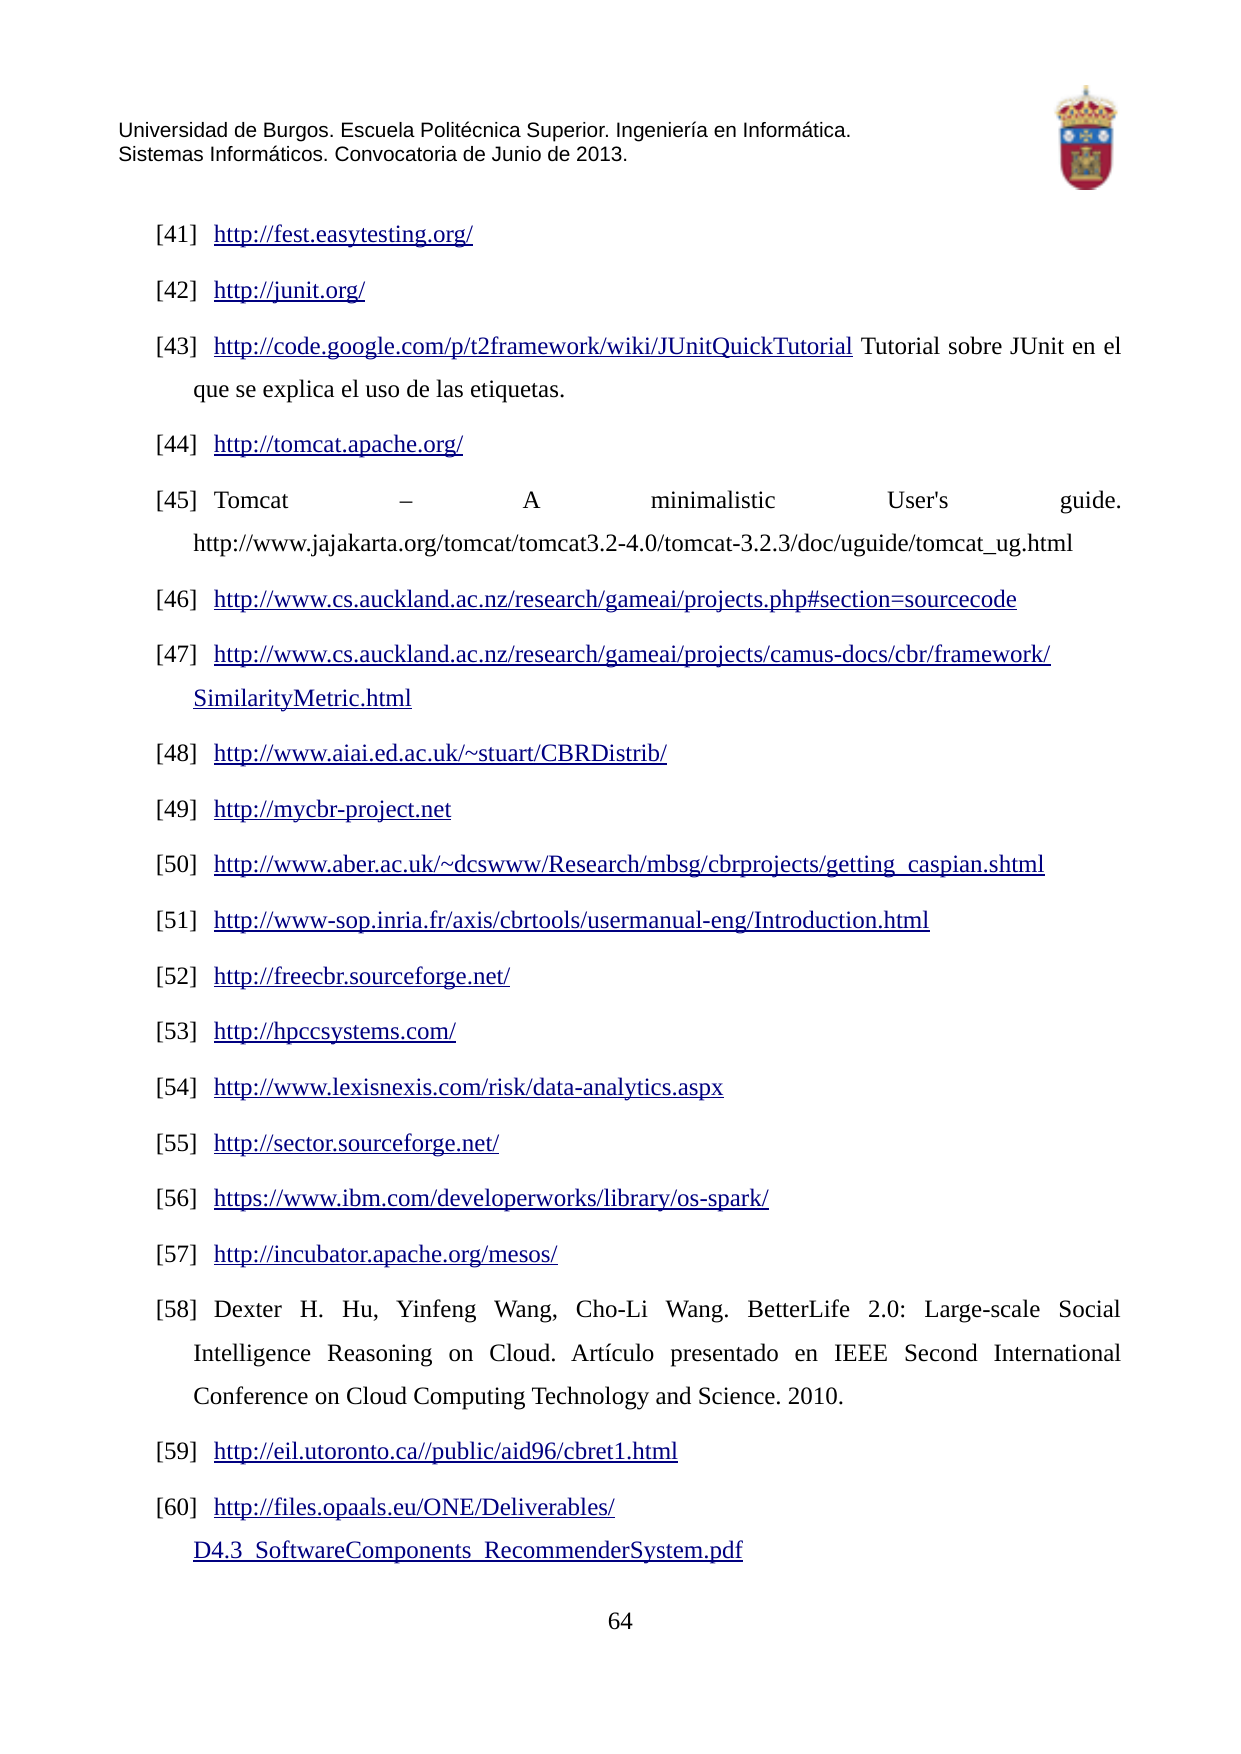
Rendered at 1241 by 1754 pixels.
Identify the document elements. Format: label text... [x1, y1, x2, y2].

list http://code.google.com/p/t2framework/wiki/JUnitQuickTutorial Tutorial sobre JUnit en el que se explica el uso de las etiquetas. [156, 331, 1122, 403]
list http://www-sop.inria.fr/axis/cbrtools/usermanual-eng/Introduction.html [156, 905, 1122, 934]
list http://files.opaals.eu/ONE/Deliverables/D4.3_SoftwareComponents_RecommenderSystem.pdf [156, 1492, 1122, 1564]
list http://www.aber.ac.uk/~dcswww/Research/mbsg/cbrprojects/getting_caspian.shtml [156, 849, 1122, 878]
list http://fest.easytesting.org/ [156, 219, 1122, 248]
list http://www.aiai.ed.ac.uk/~stuart/CBRDistrib/ [156, 738, 1122, 767]
list http://www.cs.auckland.ac.nz/research/gameai/projects.php#section=sourcecode [156, 584, 1122, 613]
list http://hpccsystems.com/ [156, 1016, 1122, 1045]
list http://sector.sourceforge.net/ [156, 1128, 1122, 1156]
list http://www.cs.auckland.ac.nz/research/gameai/projects/camus-docs/cbr/framework/SimilarityMetric.html [156, 639, 1122, 711]
list http://mycbr-project.net [156, 794, 1122, 823]
list https://www.ibm.com/developerworks/library/os-spark/ [156, 1183, 1122, 1212]
list Tomcat – A minimalistic User's guide. http://www.jajakarta.org/tomcat/tomcat3.2-4.0/tomcat-3.2.3/doc/uguide/tomcat_ug.html [156, 485, 1122, 557]
list http://eil.utoronto.ca//public/aid96/cbret1.html [156, 1436, 1122, 1465]
list http://www.lexisnexis.com/risk/data-analytics.aspx [156, 1072, 1122, 1101]
list http://freecbr.sourceforge.net/ [156, 961, 1122, 989]
list http://junit.org/ [156, 275, 1122, 304]
picture [1053, 85, 1120, 190]
list http://incubator.apache.org/mesos/ [156, 1239, 1122, 1268]
list Dexter H. Hu, Yinfeng Wang, Cho-Li Wang. BetterLife 2.0: Large-scale Social Intelligence Reasoning on Cloud. Artículo presentado en IEEE Second International Conference on Cloud Computing Technology and Science. 2010. [156, 1294, 1122, 1409]
list http://tomcat.apache.org/ [156, 429, 1122, 458]
